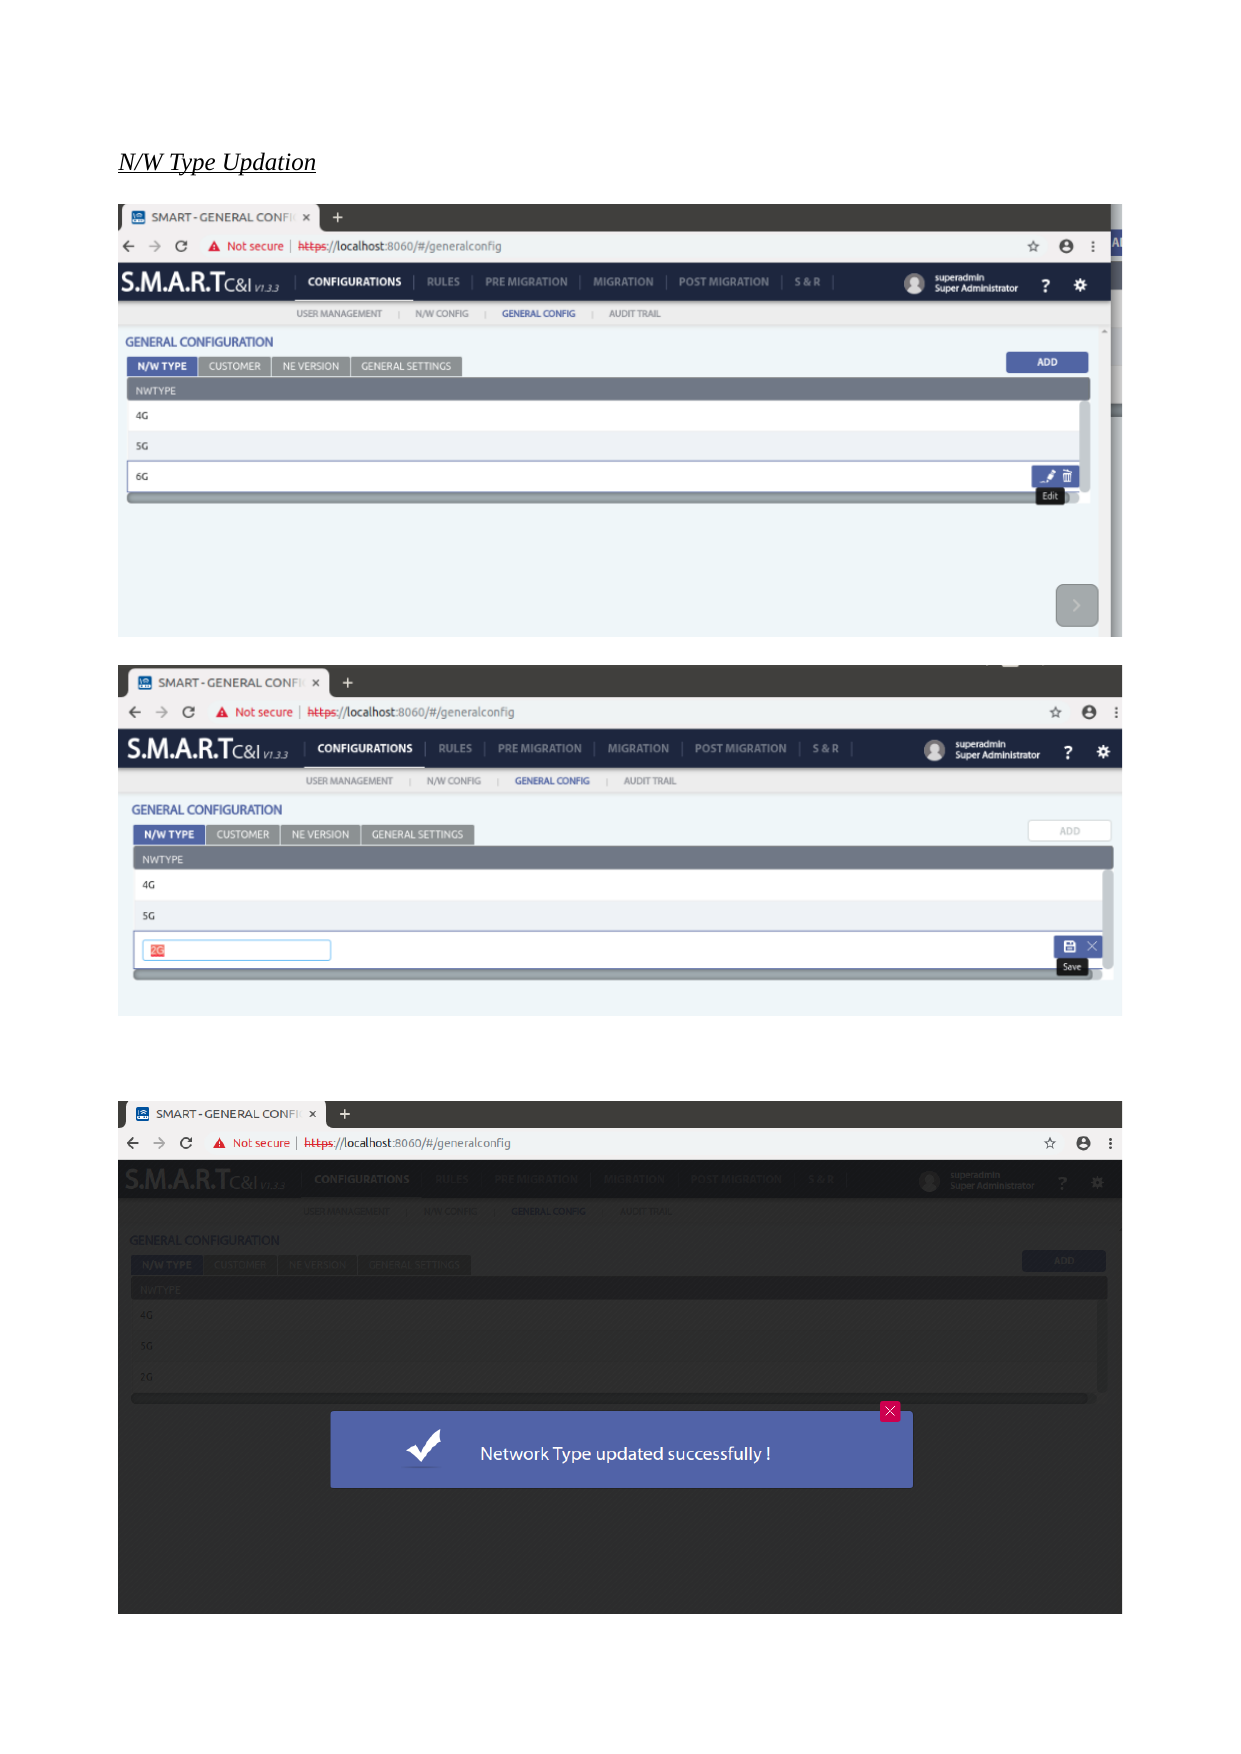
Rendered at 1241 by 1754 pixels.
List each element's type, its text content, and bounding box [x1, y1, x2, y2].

text N/W Type Updation [118, 147, 1122, 176]
picture [118, 1101, 1123, 1614]
picture [118, 665, 1123, 1016]
picture [118, 204, 1123, 637]
